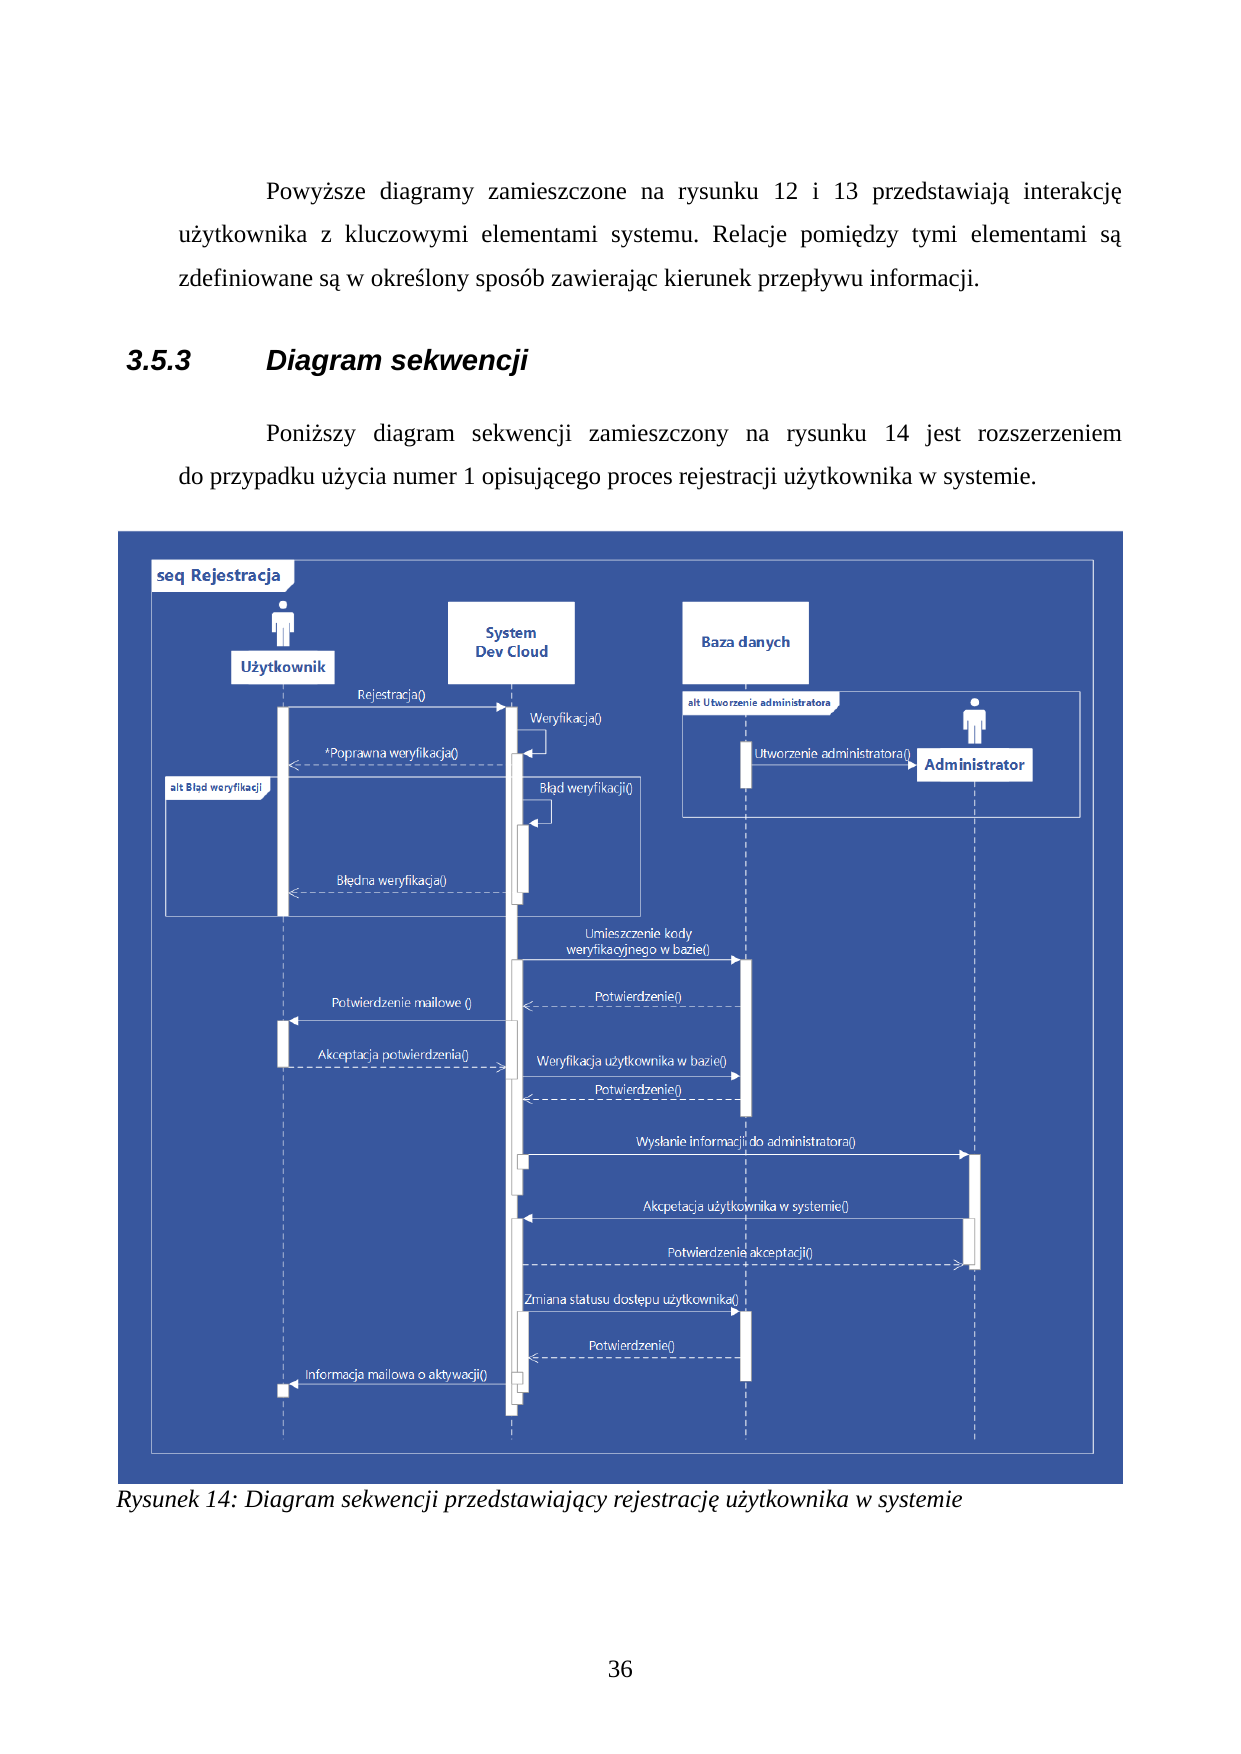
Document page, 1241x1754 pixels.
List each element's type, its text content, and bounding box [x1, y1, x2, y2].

picture [116, 529, 1124, 1485]
text Poniższy diagram sekwencji zamieszczony na rysunku 14 jest rozszerzeniem do przypadku użycia numer 1 opisującego proces rejestracji użytkownika w systemie. [178, 418, 1122, 490]
text Powyższe diagramy zamieszczone na rysunku 12 i 13 przedstawiają interakcję użytkownika z kluczowymi elementami systemu. Relacje pomiędzy tymi elementami są zdefiniowane są w określony sposób zawierając kierunek przepływu informacji. [178, 176, 1122, 291]
subtitle Diagram sekwencji [118, 343, 1122, 377]
text Rysunek 14: Diagram sekwencji przedstawiający rejestrację użytkownika w systemie [116, 1485, 1124, 1513]
